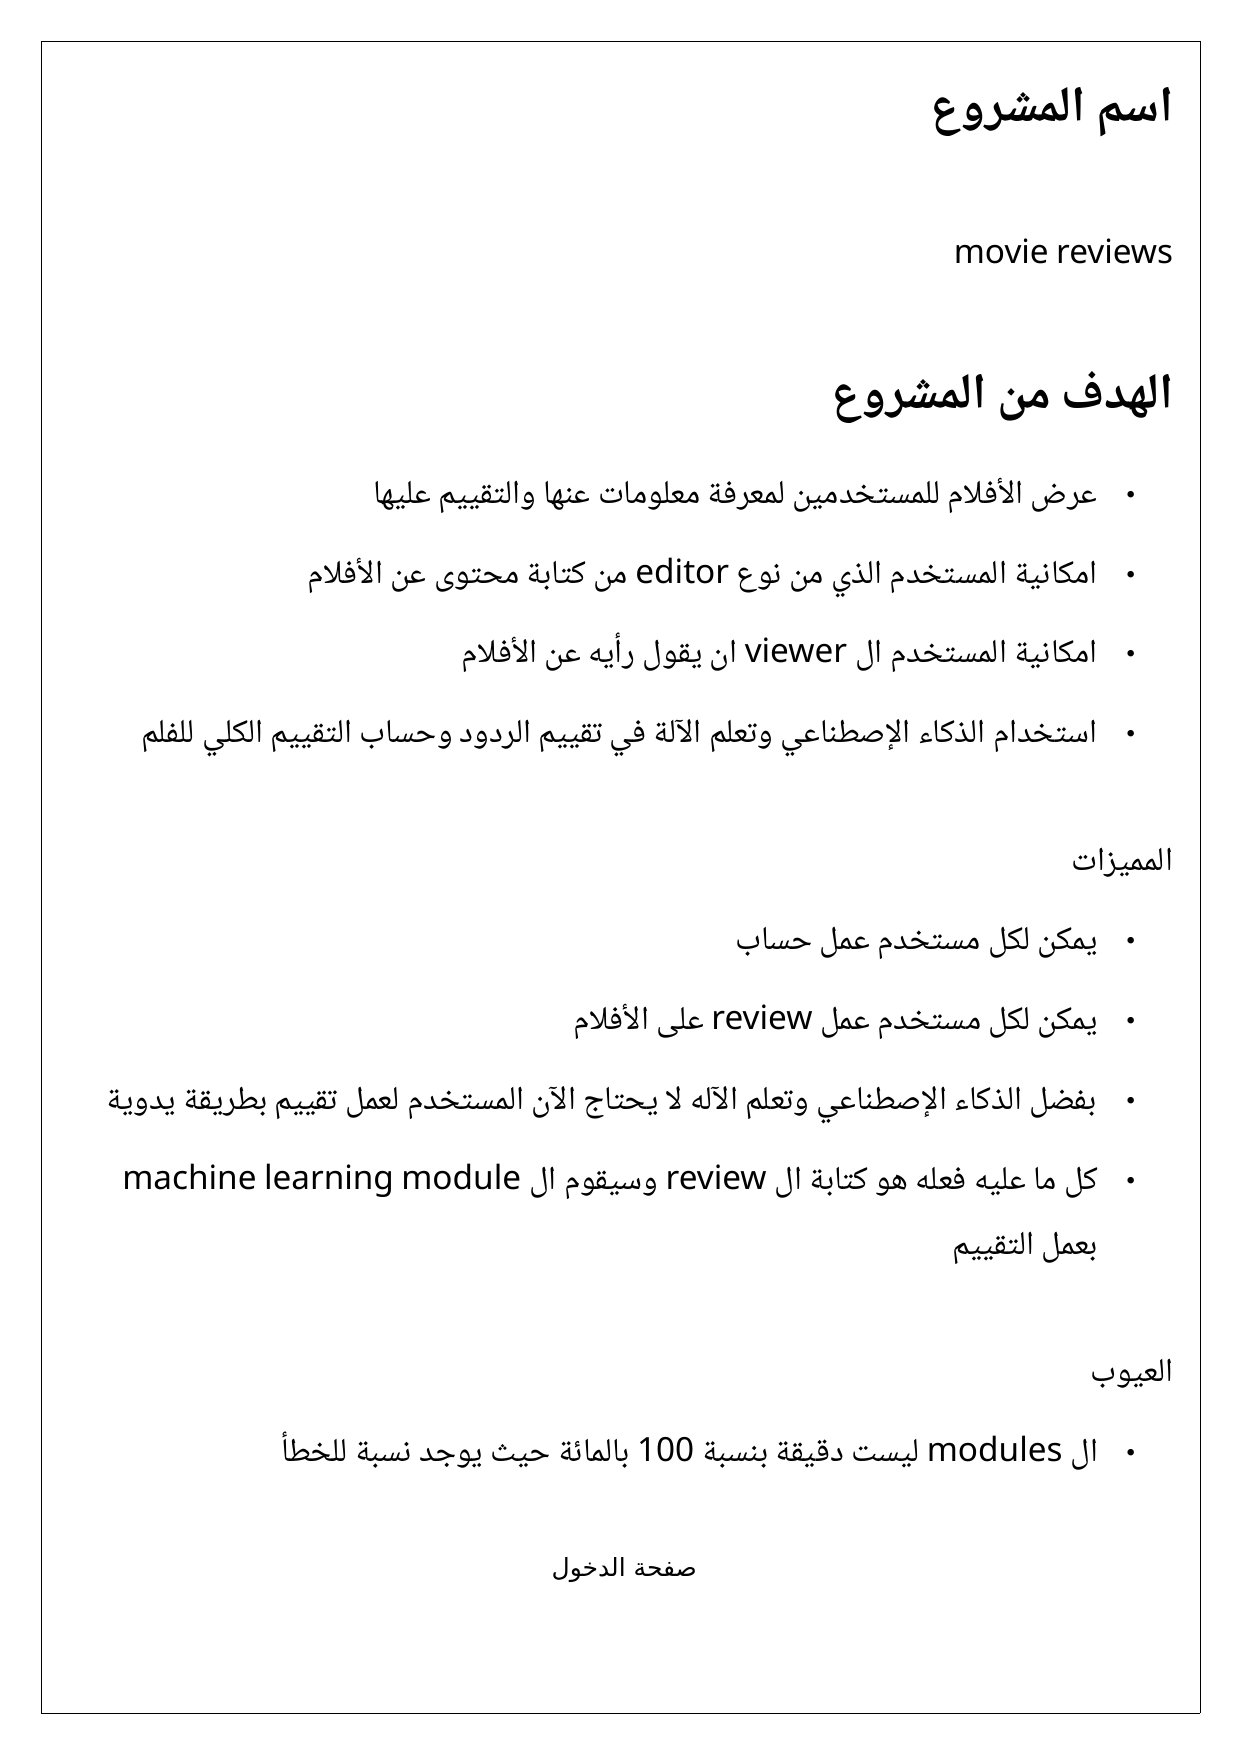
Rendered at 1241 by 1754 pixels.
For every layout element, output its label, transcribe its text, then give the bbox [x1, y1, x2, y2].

list استخدام الذكاء الإصطناعي وتعلم الآلة في تقييم الردود وحساب التقييم الكلي للفلم [68, 707, 1135, 764]
list كل ما عليه فعله هو كتابة ال review وسيقوم ال machine learning module بعمل التقييم [68, 1153, 1135, 1276]
text الهدف من المشروع [68, 355, 1173, 440]
list بفضل الذكاء الإصطناعي وتعلم الآله لا يحتاج الآن المستخدم لعمل تقييم بطريقة يدوية [68, 1074, 1135, 1131]
list يمكن لكل مستخدم عمل حساب [68, 914, 1135, 971]
list يمكن لكل مستخدم عمل review على الأفلام [68, 994, 1135, 1051]
list عرض الأفلام للمستخدمين لمعرفة معلومات عنها والتقييم عليها [68, 468, 1135, 524]
list ال modules ليست دقيقة بنسبة 100 بالمائة حيث يوجد نسبة للخطأ [68, 1426, 1135, 1483]
text صفحة الدخول [68, 1553, 1173, 1582]
text العيوب [68, 1346, 1173, 1403]
list امكانية المستخدم الذي من نوع editor من كتابة محتوى عن الأفلام [68, 547, 1135, 604]
text movie reviews [68, 228, 1173, 284]
text المميزات [68, 834, 1173, 891]
list امكانية المستخدم ال viewer ان يقول رأيه عن الأفلام [68, 627, 1135, 684]
text اسم المشروع [68, 68, 1173, 153]
